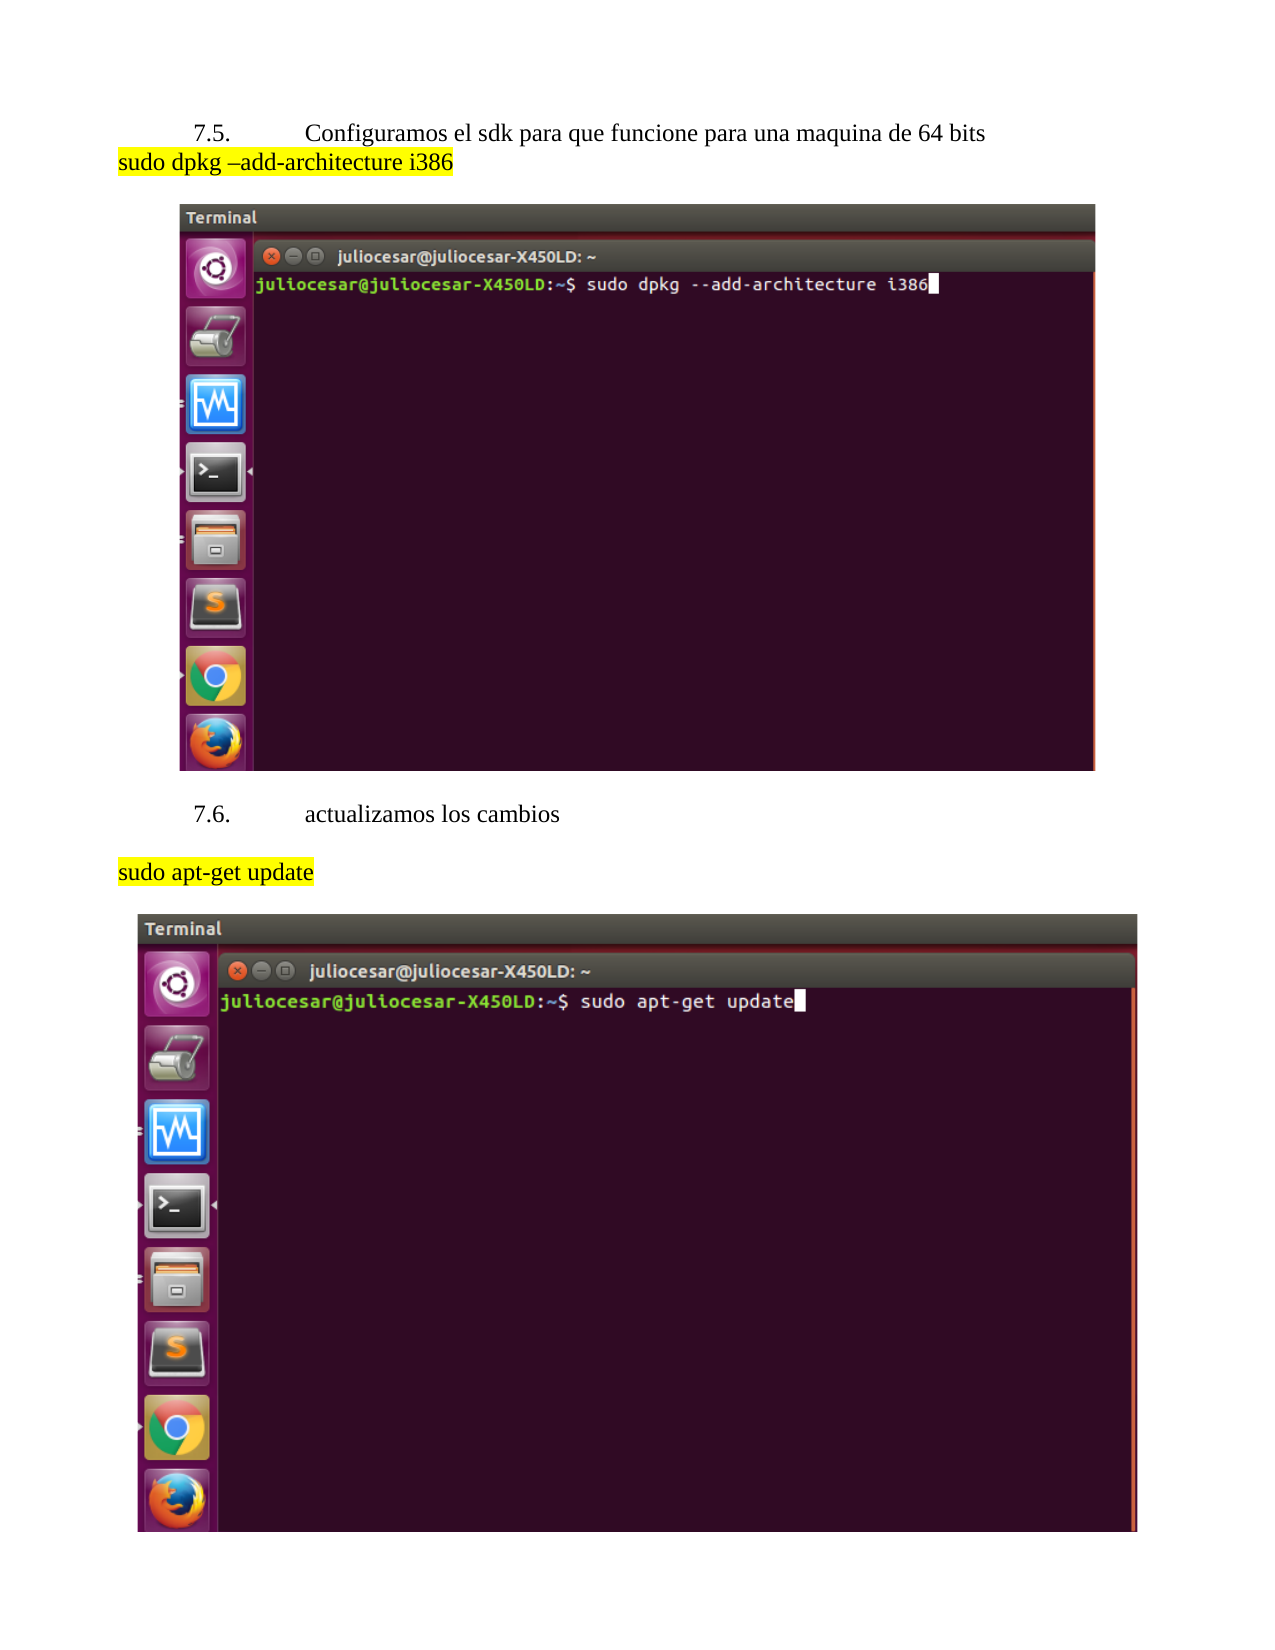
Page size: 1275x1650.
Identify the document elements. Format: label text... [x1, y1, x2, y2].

text sudo dpkg –add-architecture i386 [118, 147, 1157, 176]
text sudo apt-get update [118, 857, 1157, 886]
list Configuramos el sdk para que funcione para una maquina de 64 bits [193, 118, 1157, 147]
list actualizamos los cambios [193, 799, 1157, 828]
